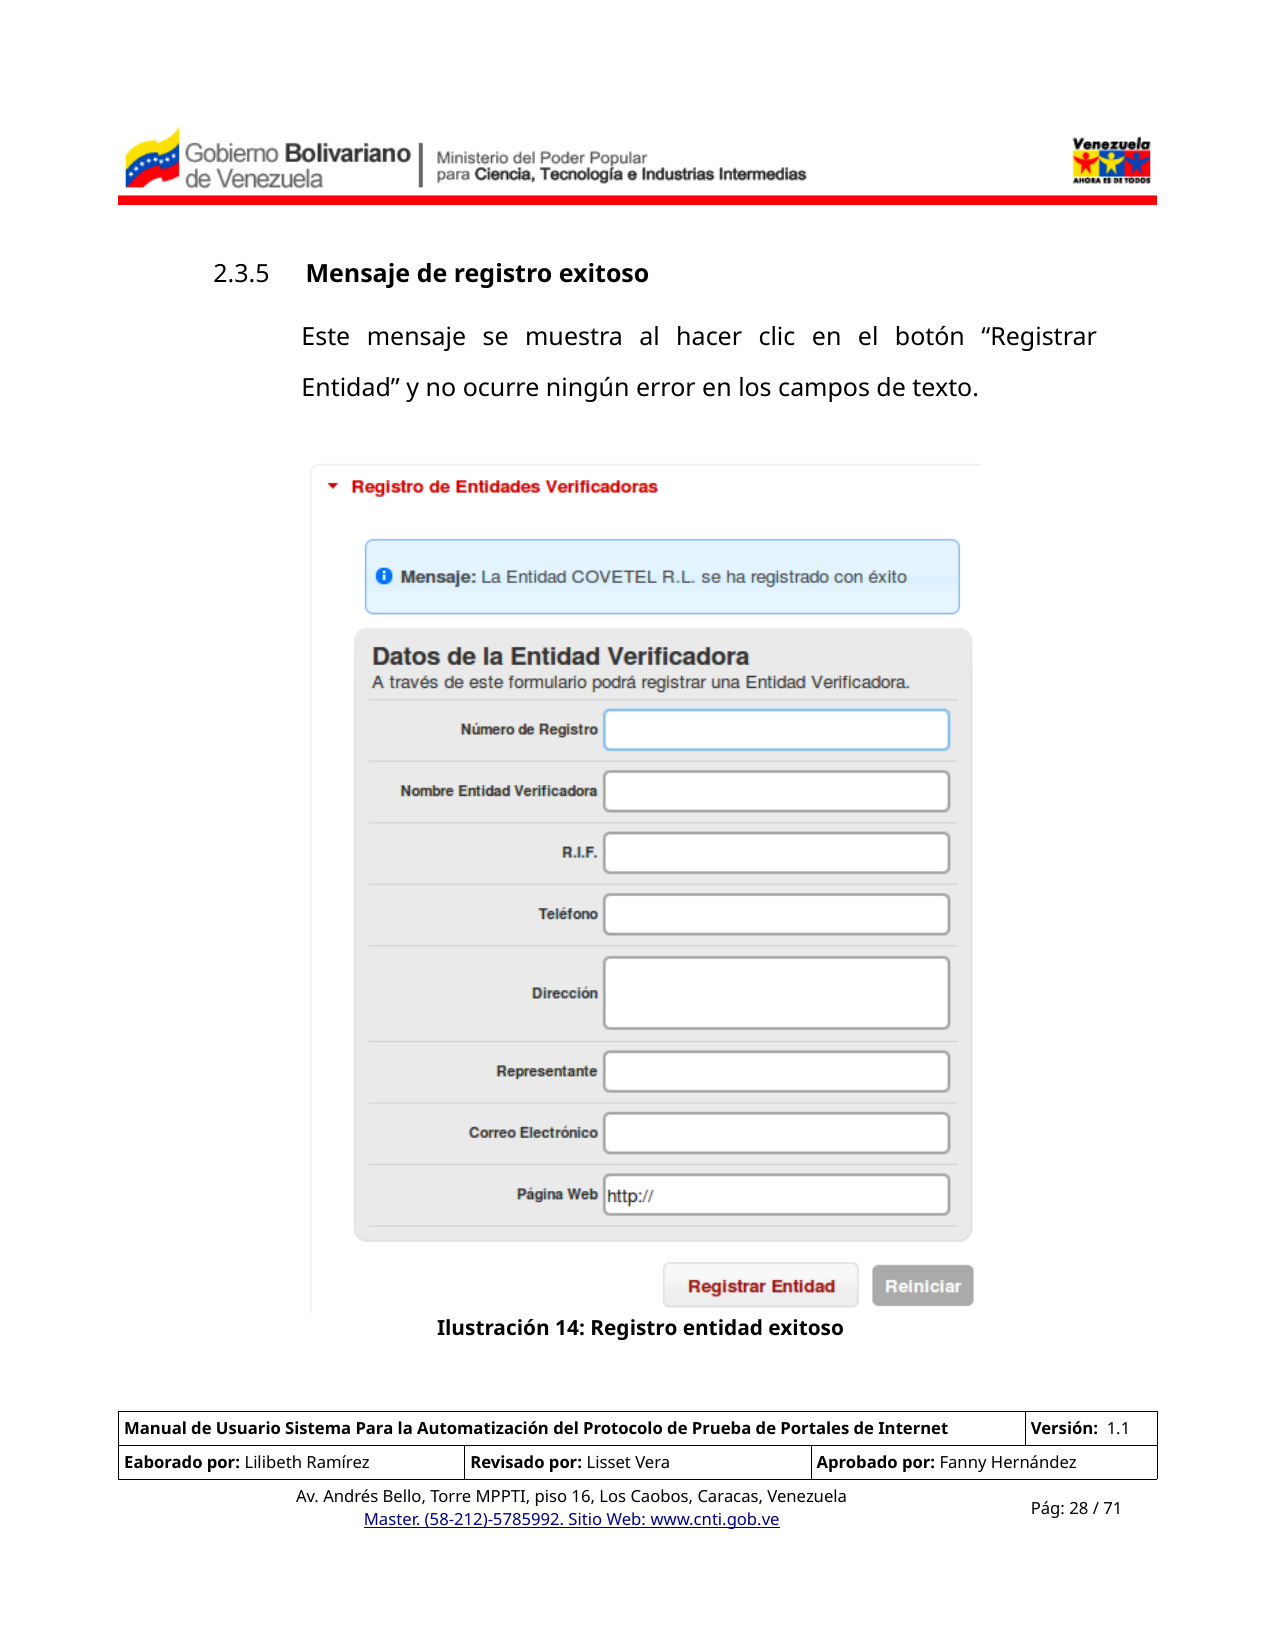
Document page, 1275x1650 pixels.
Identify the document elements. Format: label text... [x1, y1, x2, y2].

subtitle Mensaje de registro exitoso [118, 255, 1157, 289]
text Este mensaje se muestra al hacer clic en el botón “Registrar Entidad” y no ocurre ningún error en los campos de texto. [301, 318, 1098, 403]
picture [305, 460, 982, 1313]
picture [118, 119, 1157, 205]
text Ilustración 14: Registro entidad exitoso [288, 467, 992, 1341]
